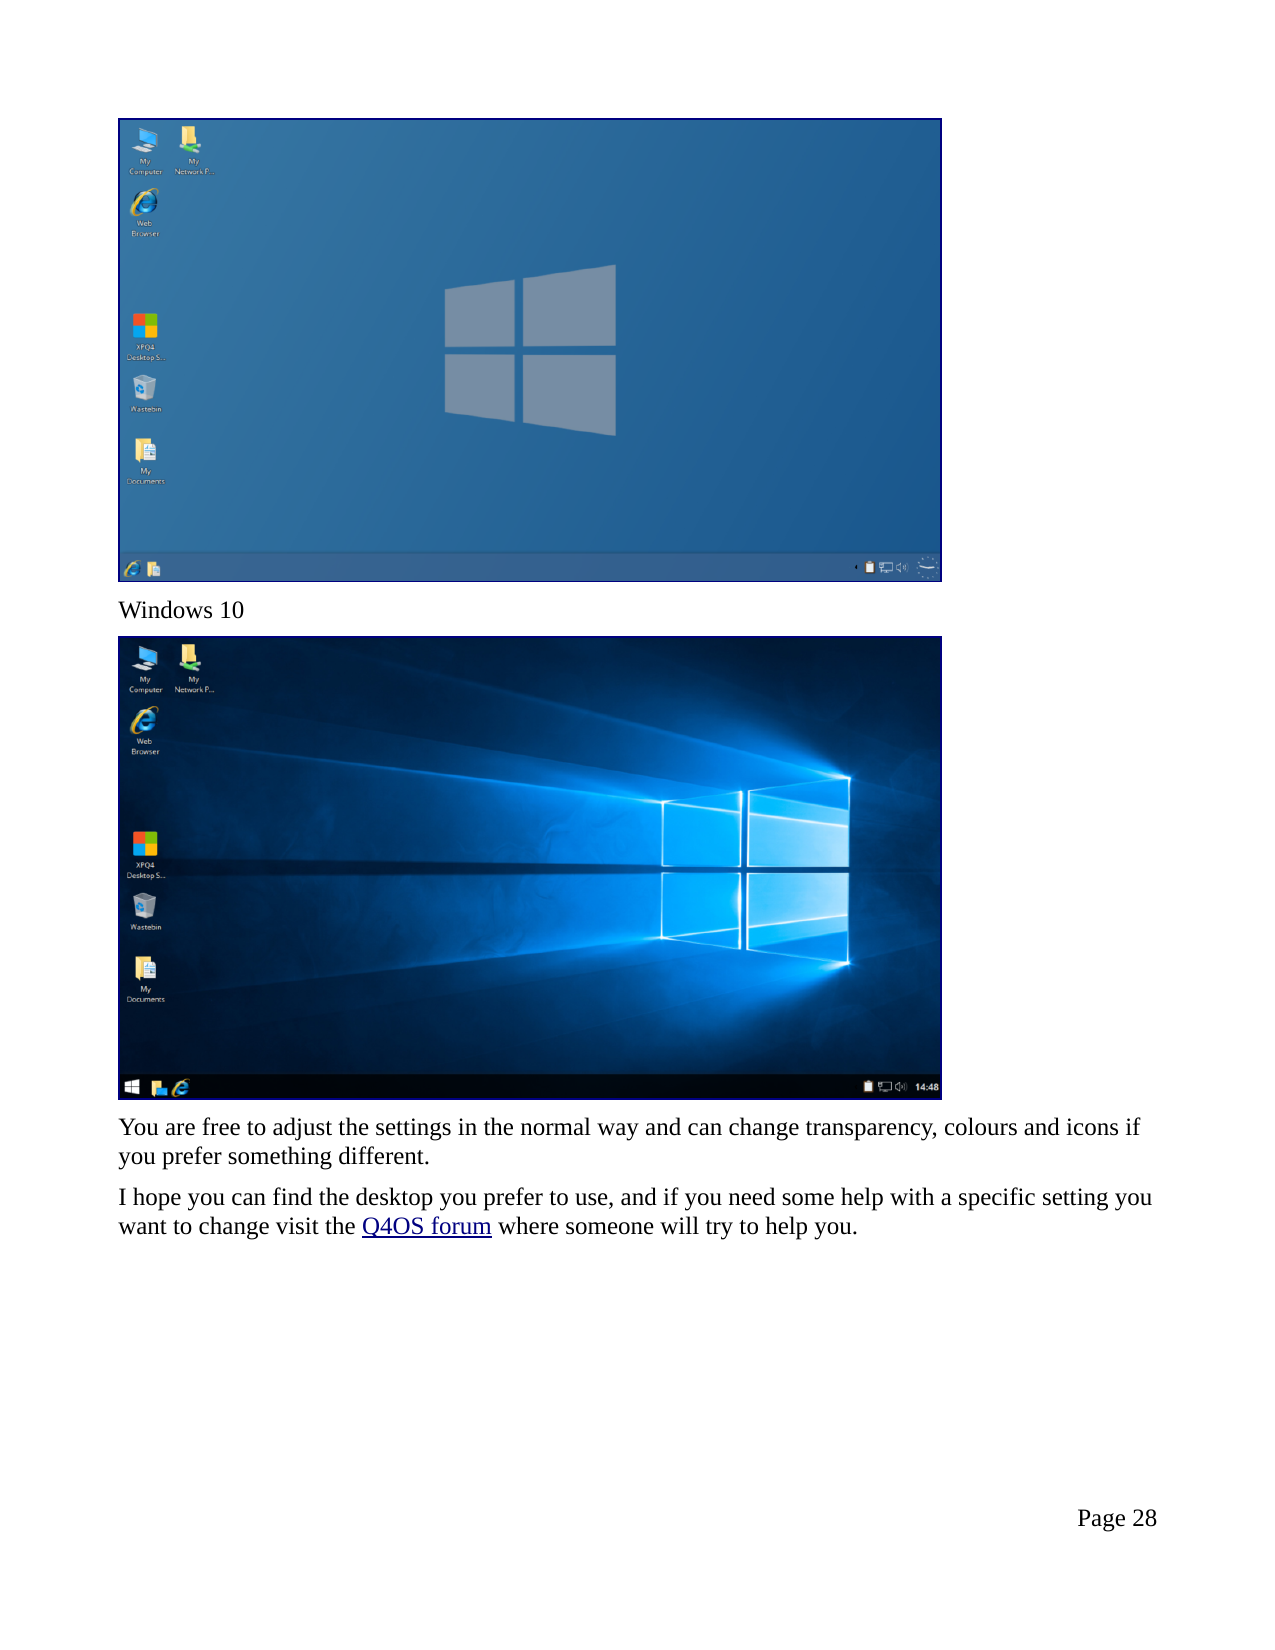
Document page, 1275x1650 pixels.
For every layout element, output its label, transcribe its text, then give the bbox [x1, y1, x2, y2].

picture [120, 638, 940, 1098]
text Windows 10 [118, 595, 1157, 623]
text You are free to adjust the settings in the normal way and can change transparency, colours and icons if you prefer something different. [118, 1112, 1157, 1170]
picture [120, 120, 940, 581]
text I hope you can find the desktop you prefer to use, and if you need some help with a specific setting you want to change visit the Q4OS forum where someone will try to help you. [118, 1182, 1157, 1240]
